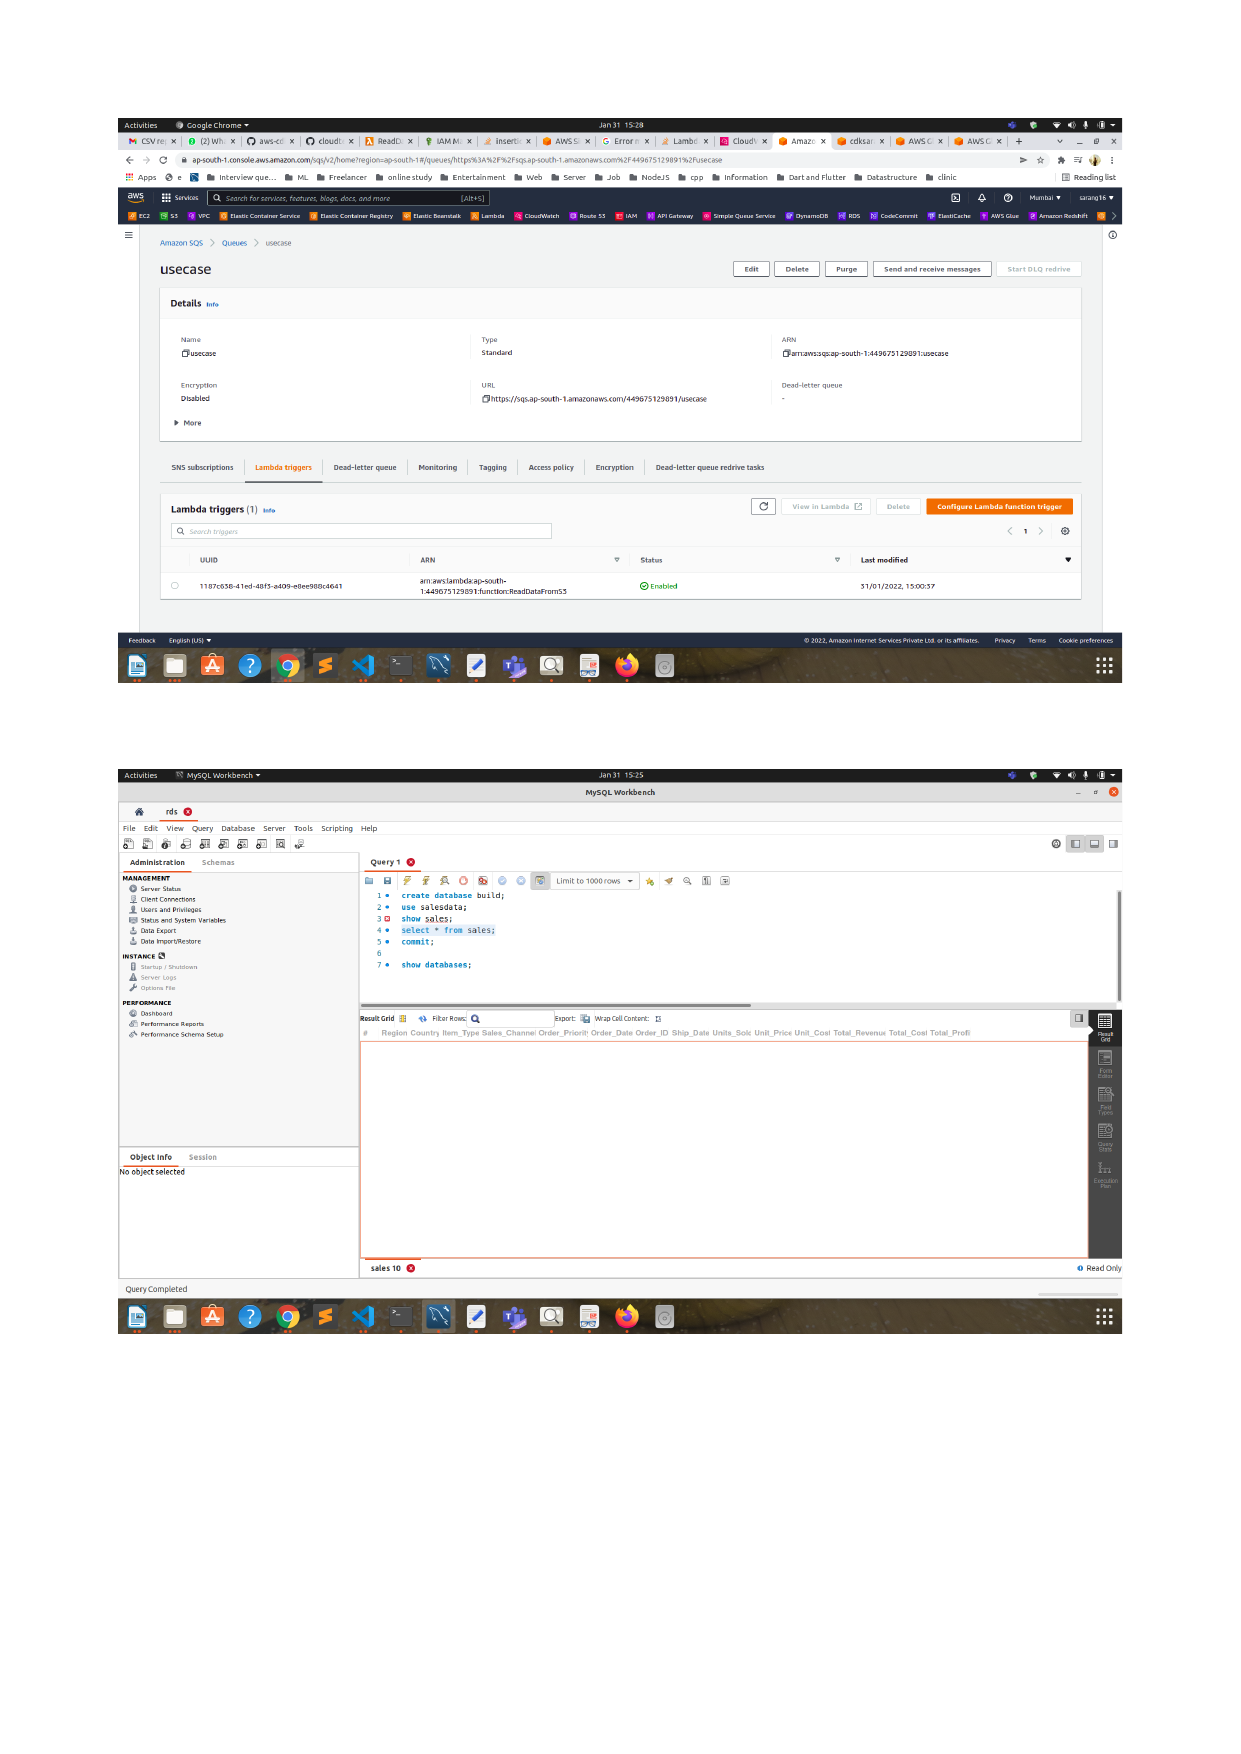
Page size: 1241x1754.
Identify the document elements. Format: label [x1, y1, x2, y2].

picture [118, 118, 1123, 683]
picture [118, 769, 1123, 1334]
